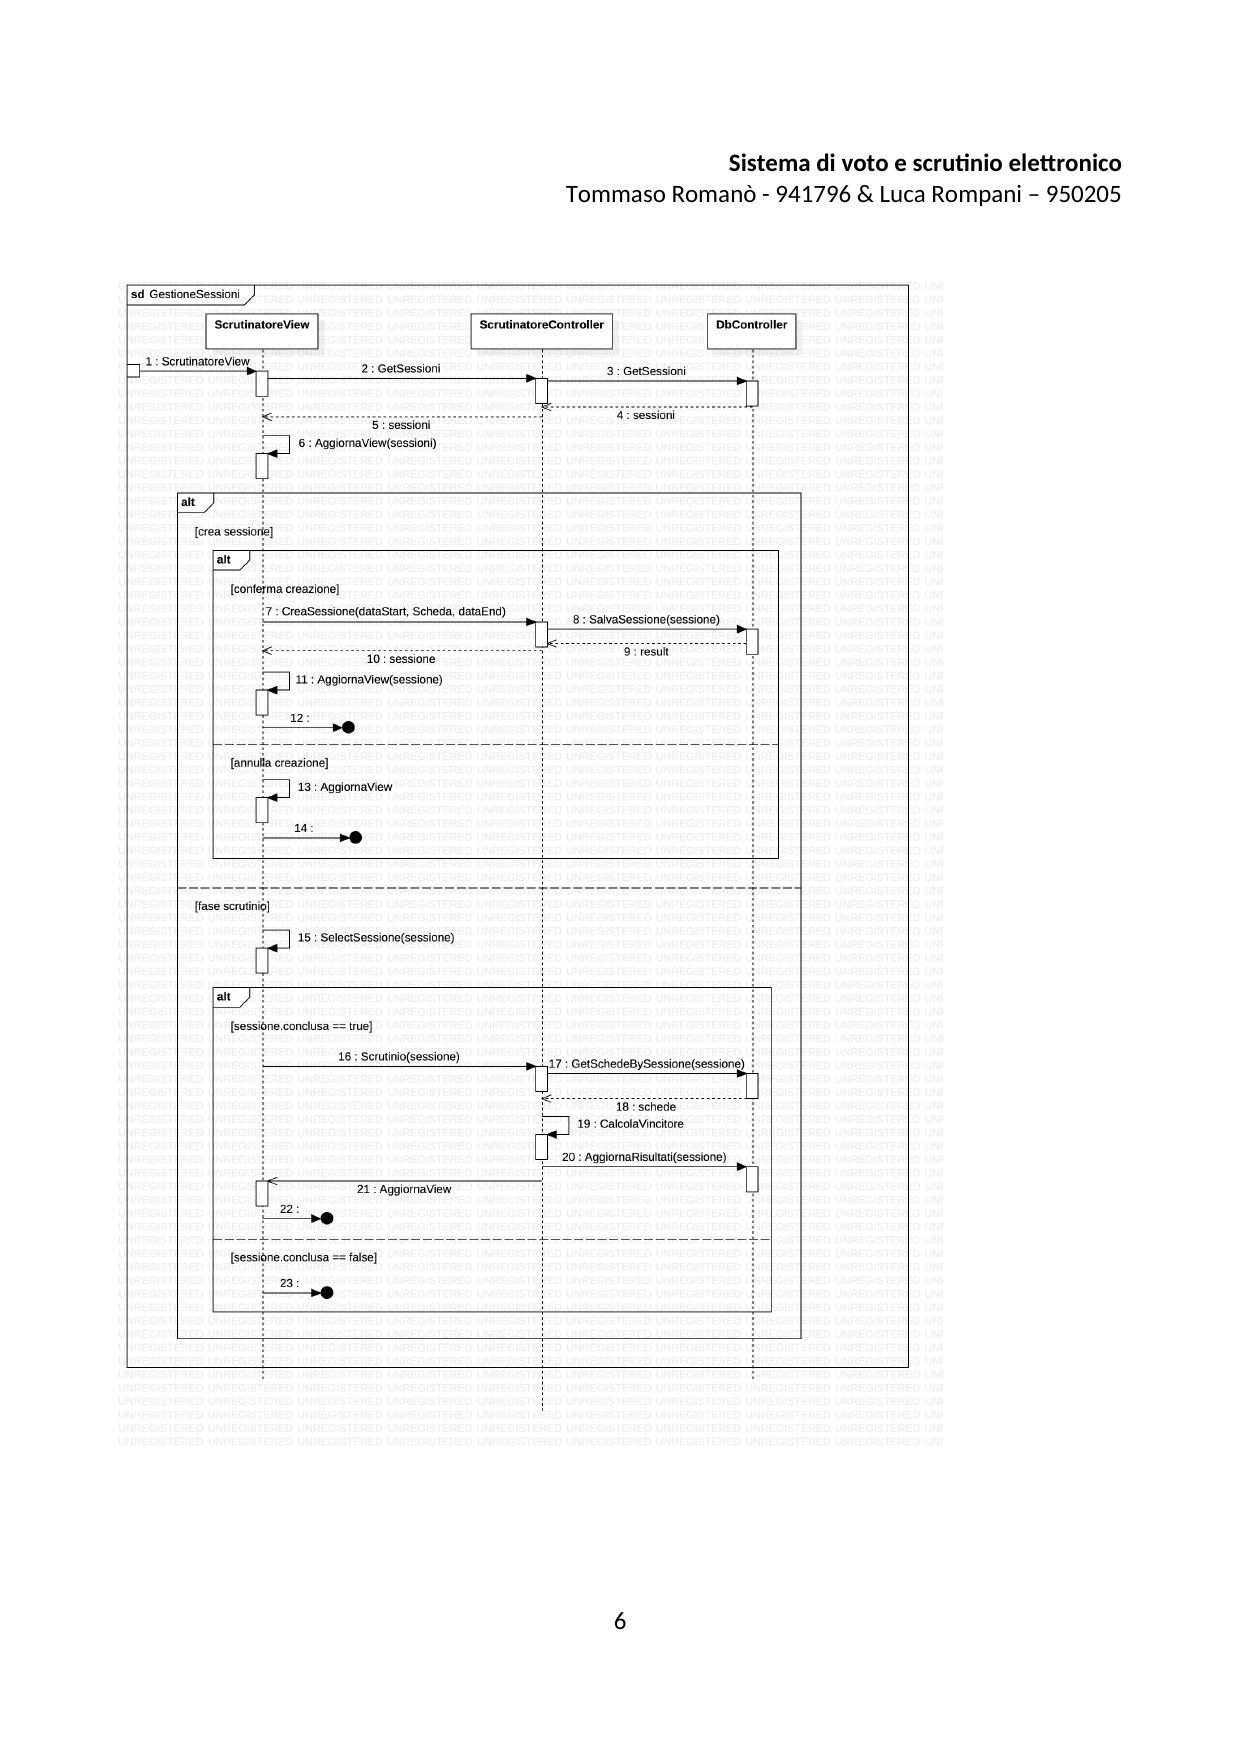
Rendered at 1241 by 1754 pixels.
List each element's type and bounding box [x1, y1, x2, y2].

picture [118, 276, 944, 1446]
